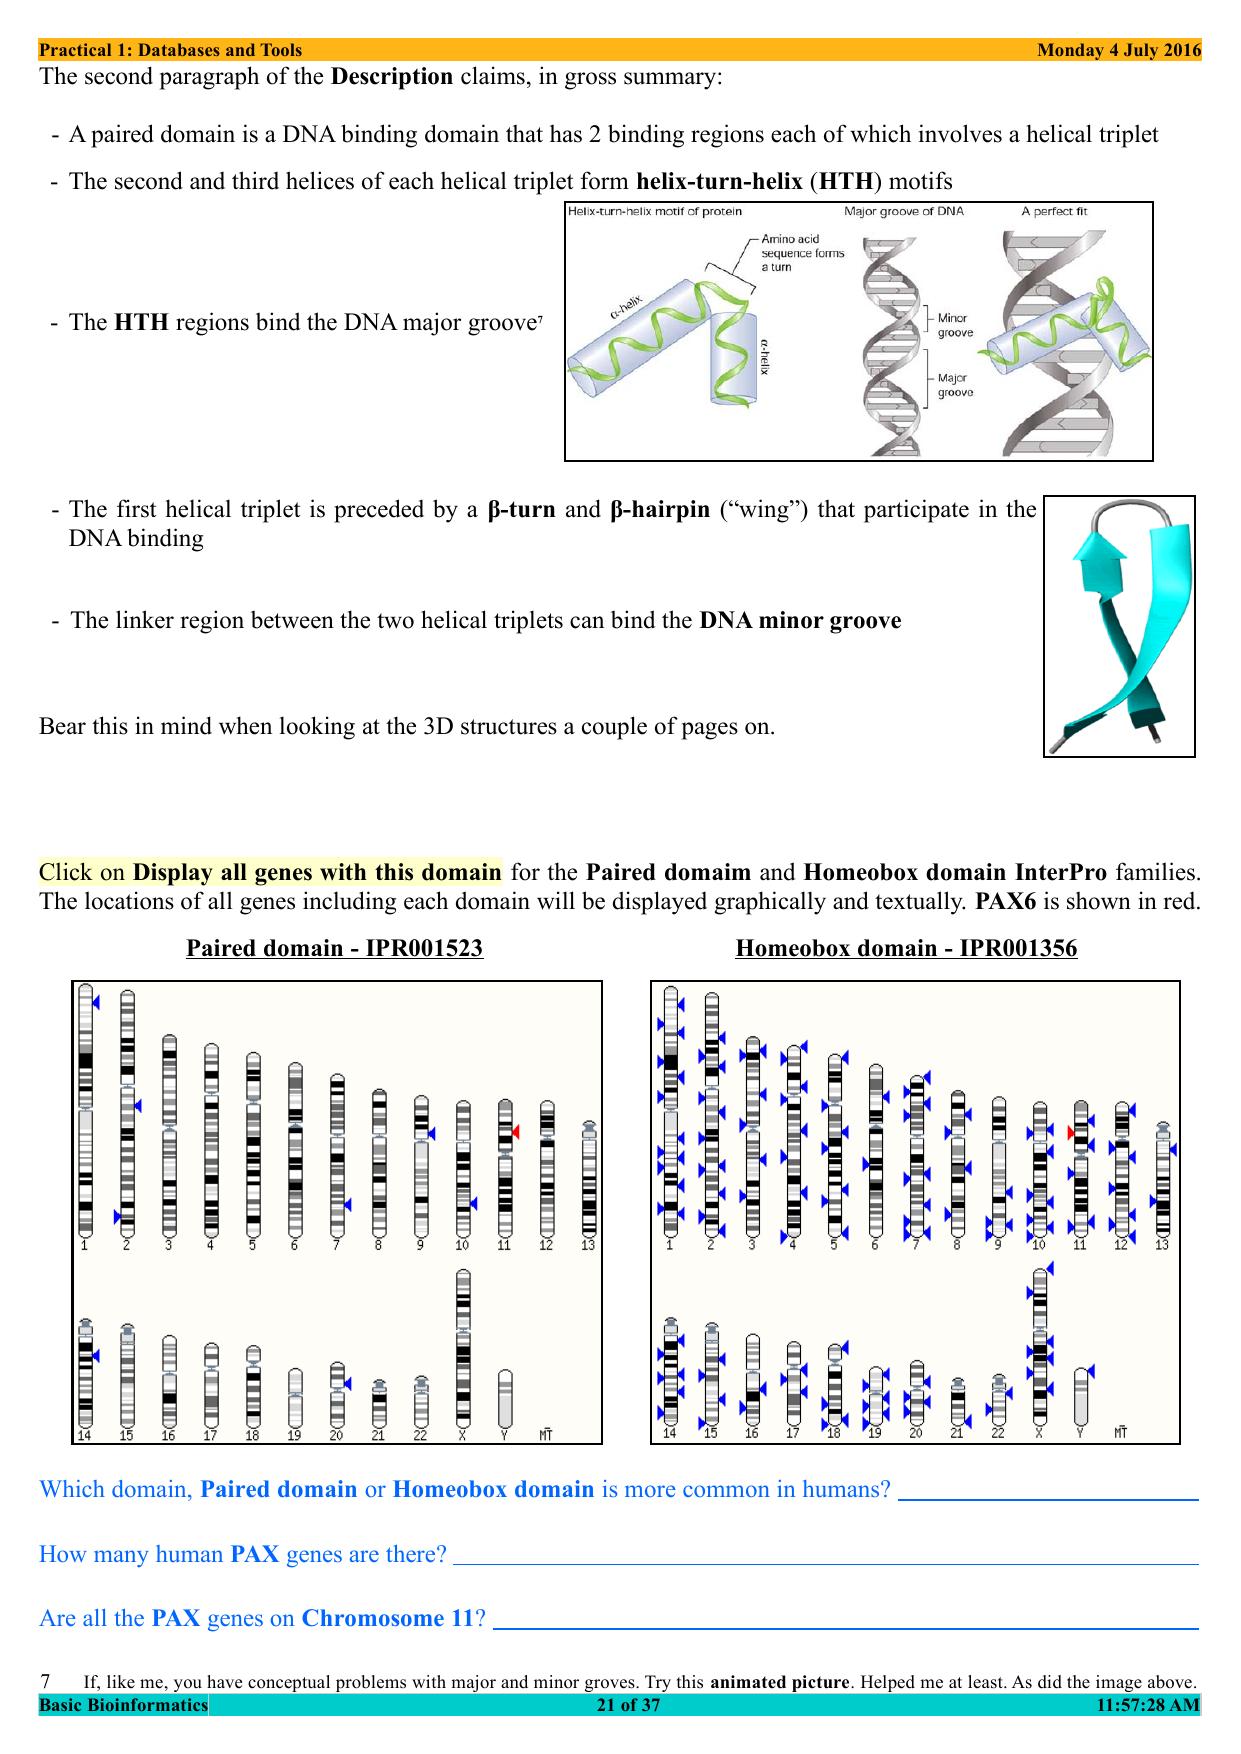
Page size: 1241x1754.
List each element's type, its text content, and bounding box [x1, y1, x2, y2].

text The second paragraph of the Description claims, in gross summary: [38, 61, 1202, 89]
text - The second and third helices of each helical triplet form helix-turn-helix (HTH) motifs [50, 166, 1202, 195]
picture [652, 982, 1179, 1443]
text Bear this in mind when looking at the 3D structures a couple of pages on. [38, 711, 1043, 740]
picture [1045, 497, 1194, 756]
text Click on Display all genes with this domain for the Paired domaim and Homeobox domain InterPro families. The locations of all genes including each domain will be displayed graphically and textually. PAX6 is shown in red. [38, 857, 1202, 915]
text - The HTH regions bind the DNA major groove [50, 307, 564, 336]
text - The linker region between the two helical triplets can bind the DNA minor groove [51, 605, 1043, 634]
text - The first helical triplet is preceded by a β-turn and β-hairpin (“wing”) that participate in the DNA binding [51, 494, 1202, 552]
text If, like me, you have conceptual problems with major and minor groves. Try this animated picture. Helped me at least. As did the image above. [40, 1669, 1202, 1693]
text Are all the PAX genes on Chromosome 11? [38, 1603, 1202, 1632]
text How many human PAX genes are there? [38, 1539, 1202, 1568]
picture [74, 982, 601, 1443]
text Paired domain - IPR001523 Homeobox domain - IPR001356 [38, 933, 1202, 962]
text [1154, 307, 1202, 336]
picture [566, 203, 1152, 460]
text - A paired domain is a DNA binding domain that has 2 binding regions each of which involves a helical triplet [51, 119, 1202, 148]
text Which domain, Paired domain or Homeobox domain is more common in humans? [38, 1445, 1202, 1503]
